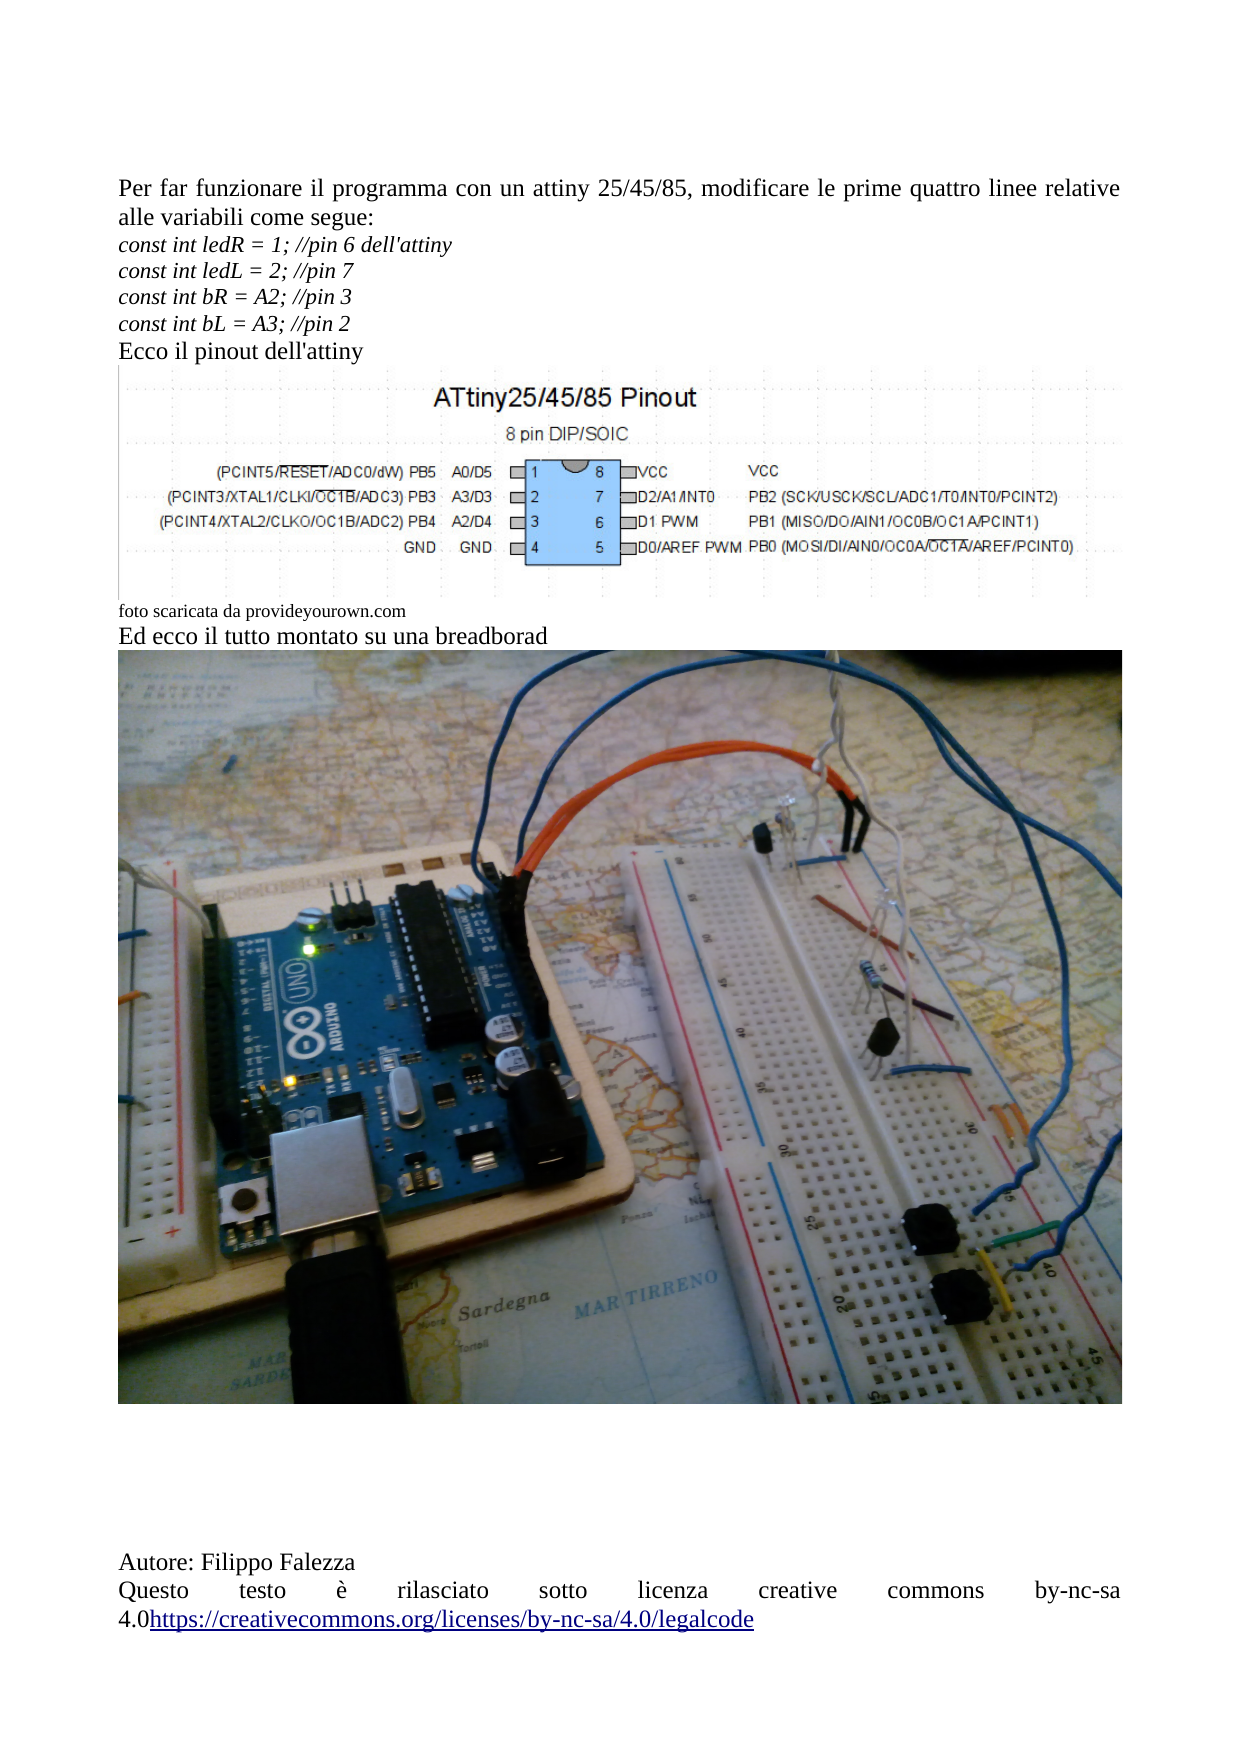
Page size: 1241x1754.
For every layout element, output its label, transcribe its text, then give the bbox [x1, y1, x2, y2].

text const int bL = A3; //pin 2 [118, 310, 1122, 336]
picture [118, 365, 1123, 600]
picture [118, 650, 1123, 1404]
text Per far funzionare il programma con un attiny 25/45/85, modificare le prime quattro linee relative alle variabili come segue: [118, 173, 1122, 231]
text const int bR = A2; //pin 3 [118, 283, 1122, 310]
text Questo testo è rilasciato sotto licenza creative commons by-nc-sa 4.0https://creativecommons.org/licenses/by-nc-sa/4.0/legalcode [118, 1576, 1122, 1633]
text Ecco il pinout dell'attiny [118, 336, 1122, 365]
text foto scaricata da provideyourown.com [118, 600, 1122, 621]
text const int ledR = 1; //pin 6 dell'attiny [118, 231, 1122, 257]
text Ed ecco il tutto montato su una breadborad [118, 621, 1122, 650]
text Autore: Filippo Falezza [118, 1547, 1122, 1576]
text const int ledL = 2; //pin 7 [118, 257, 1122, 283]
